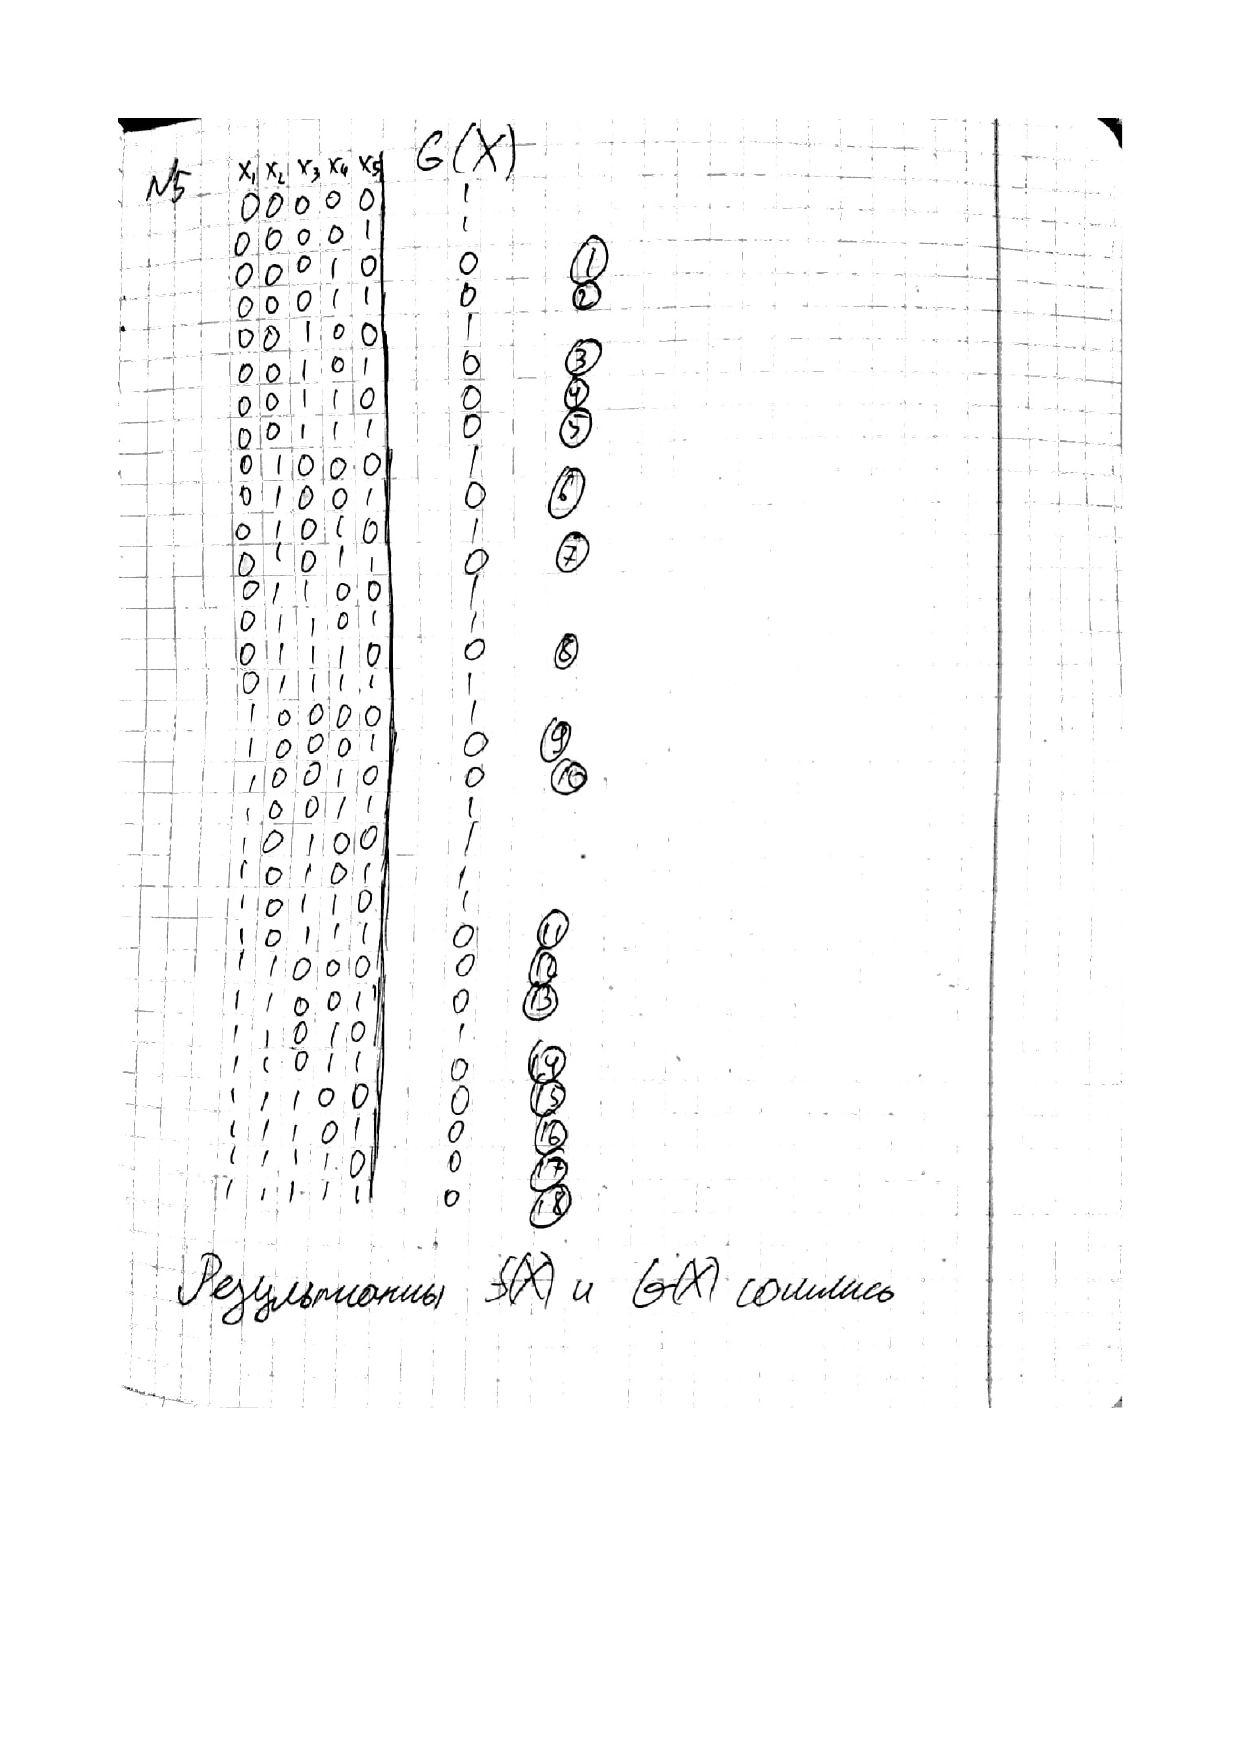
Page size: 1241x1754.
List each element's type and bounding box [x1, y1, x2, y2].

picture [118, 118, 1123, 1408]
